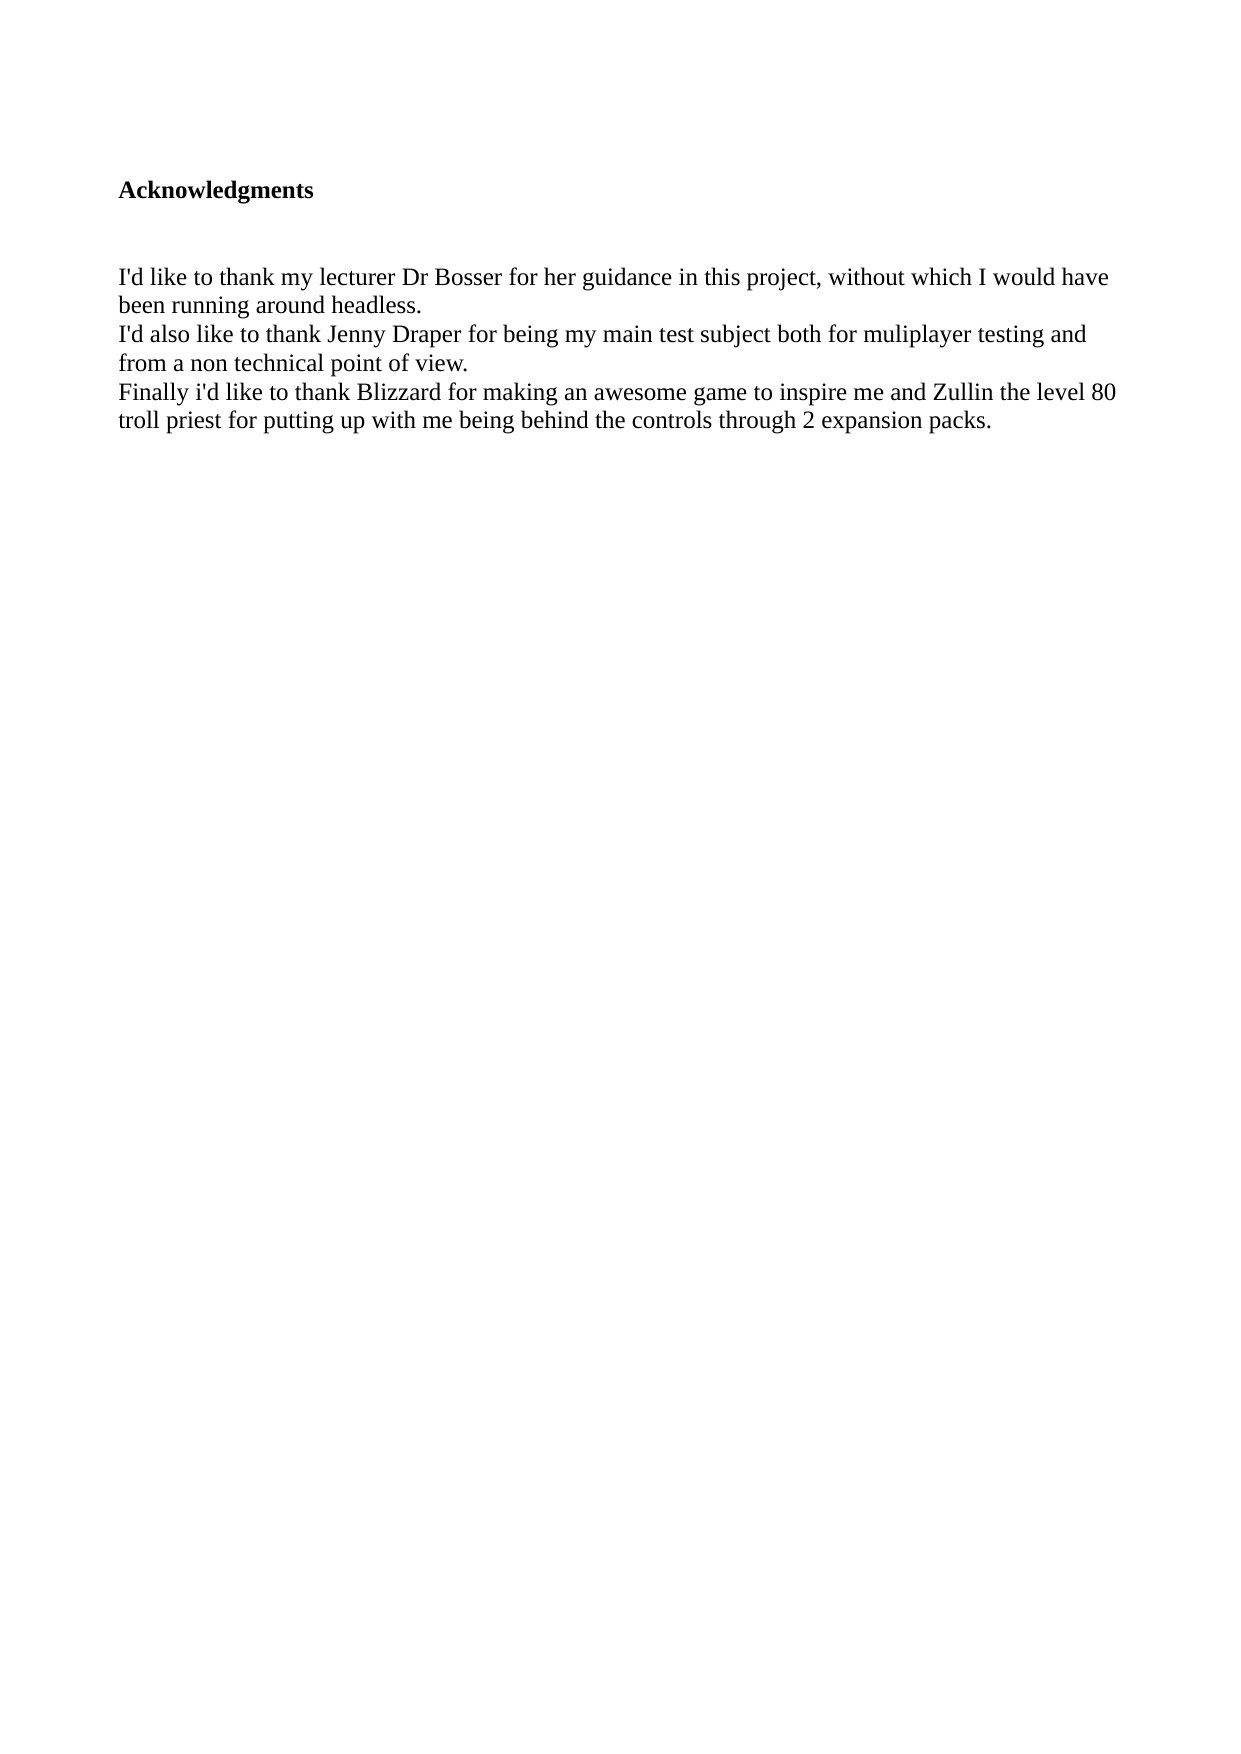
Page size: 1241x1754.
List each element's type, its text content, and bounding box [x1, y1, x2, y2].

text I'd also like to thank Jenny Draper for being my main test subject both for muliplayer testing and from a non technical point of view. [118, 319, 1122, 377]
text Finally i'd like to thank Blizzard for making an awesome game to inspire me and Zullin the level 80 troll priest for putting up with me being behind the controls through 2 expansion packs. [118, 377, 1122, 434]
text I'd like to thank my lecturer Dr Bosser for her guidance in this project, without which I would have been running around headless. [118, 262, 1122, 319]
text Acknowledgments [118, 176, 1122, 204]
